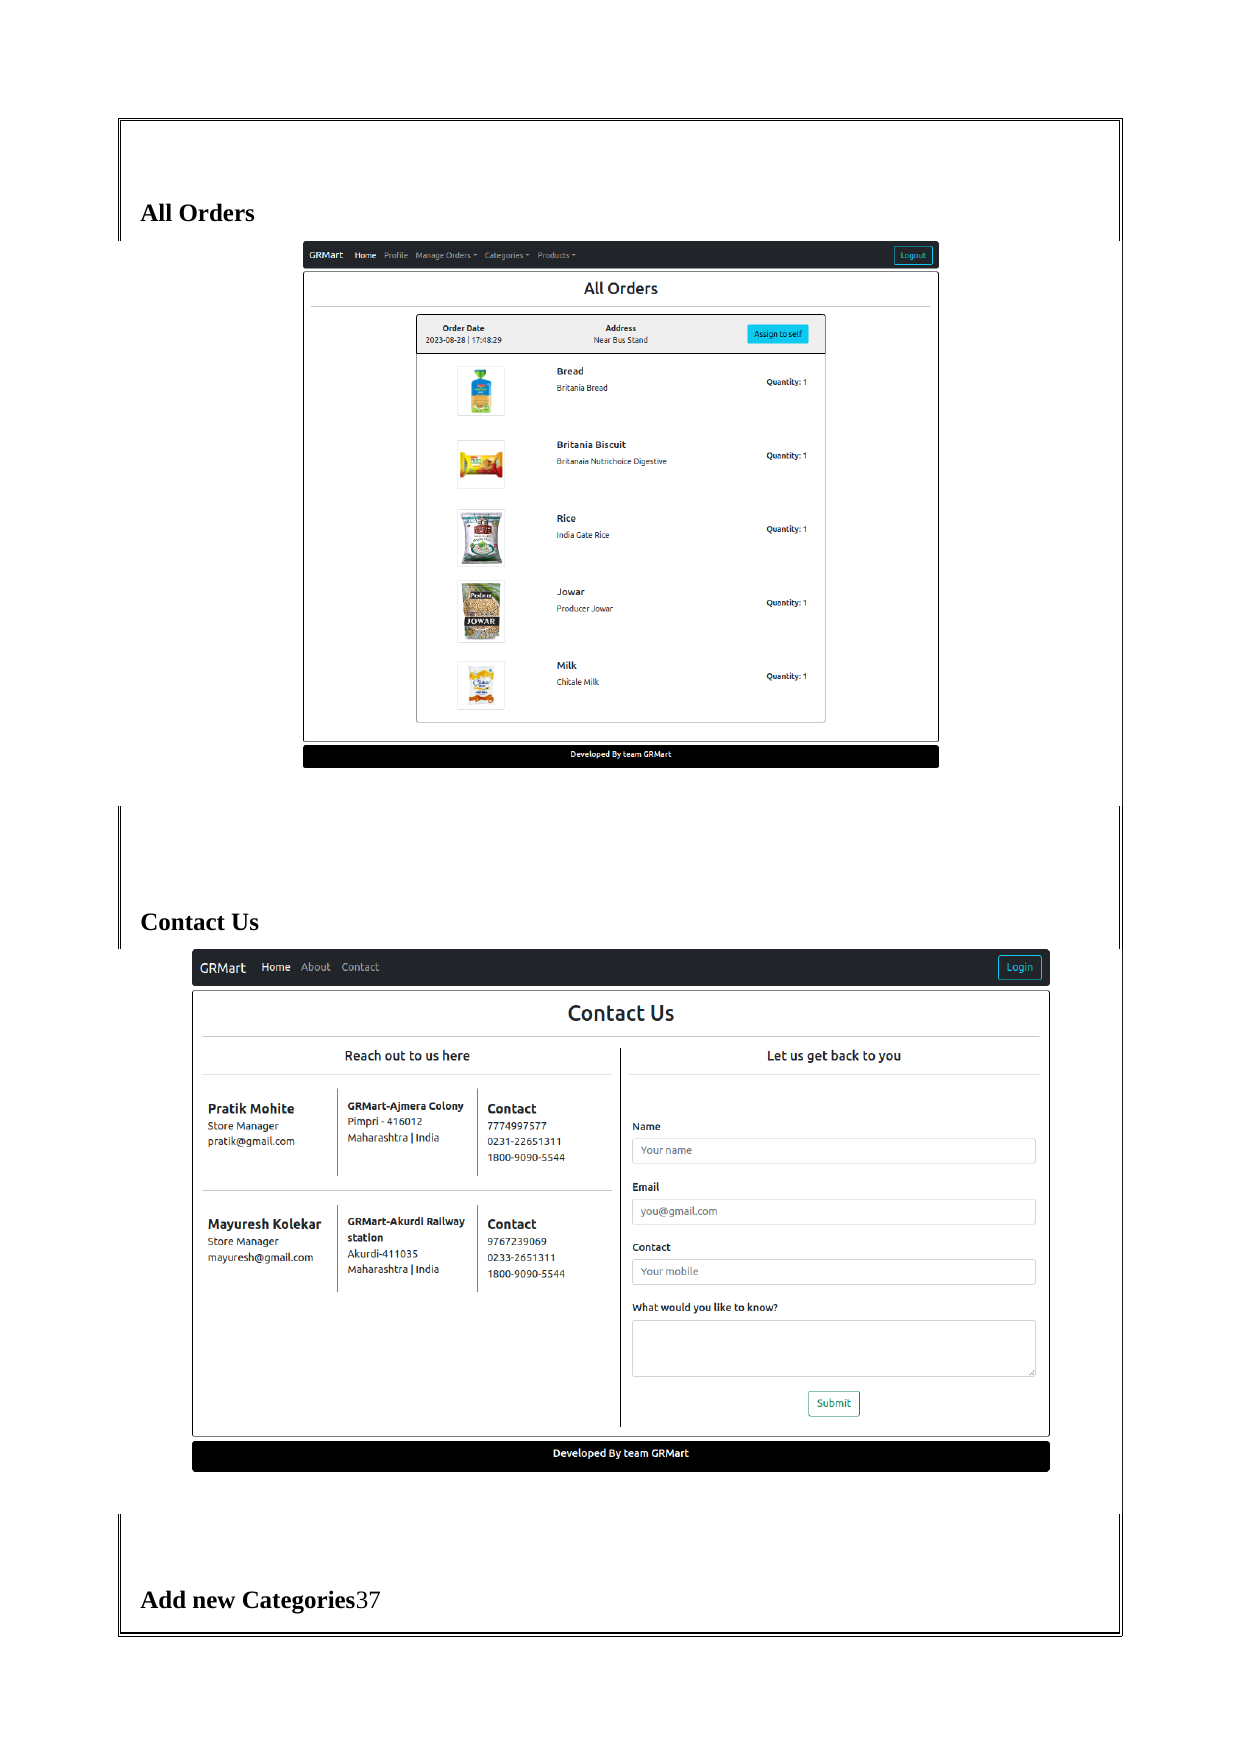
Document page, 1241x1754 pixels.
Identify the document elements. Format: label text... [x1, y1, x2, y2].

picture [118, 949, 1123, 1514]
text All Orders [140, 198, 1100, 227]
picture [118, 241, 1123, 806]
text Contact Us [140, 907, 1100, 935]
